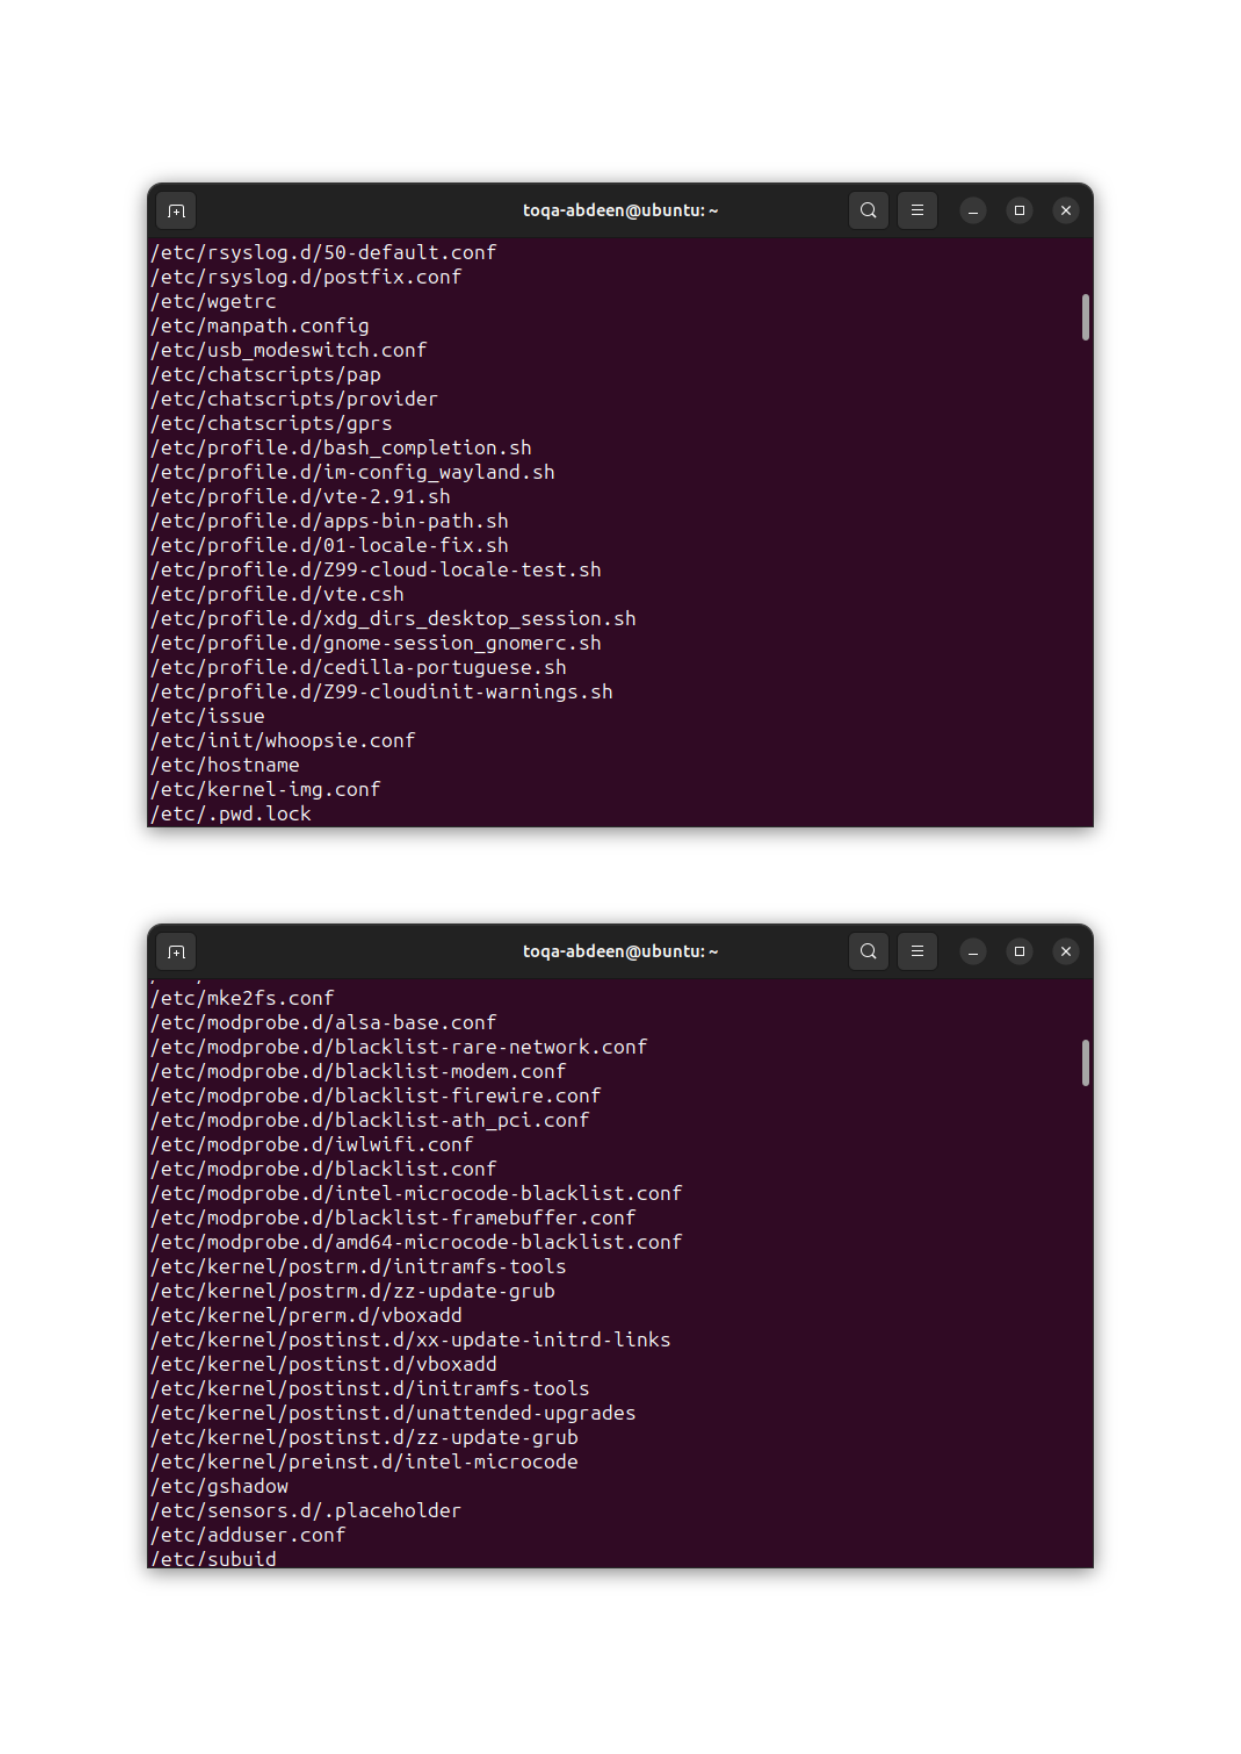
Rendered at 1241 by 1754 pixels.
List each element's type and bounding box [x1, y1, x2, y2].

picture [118, 157, 1123, 860]
picture [118, 898, 1123, 1601]
